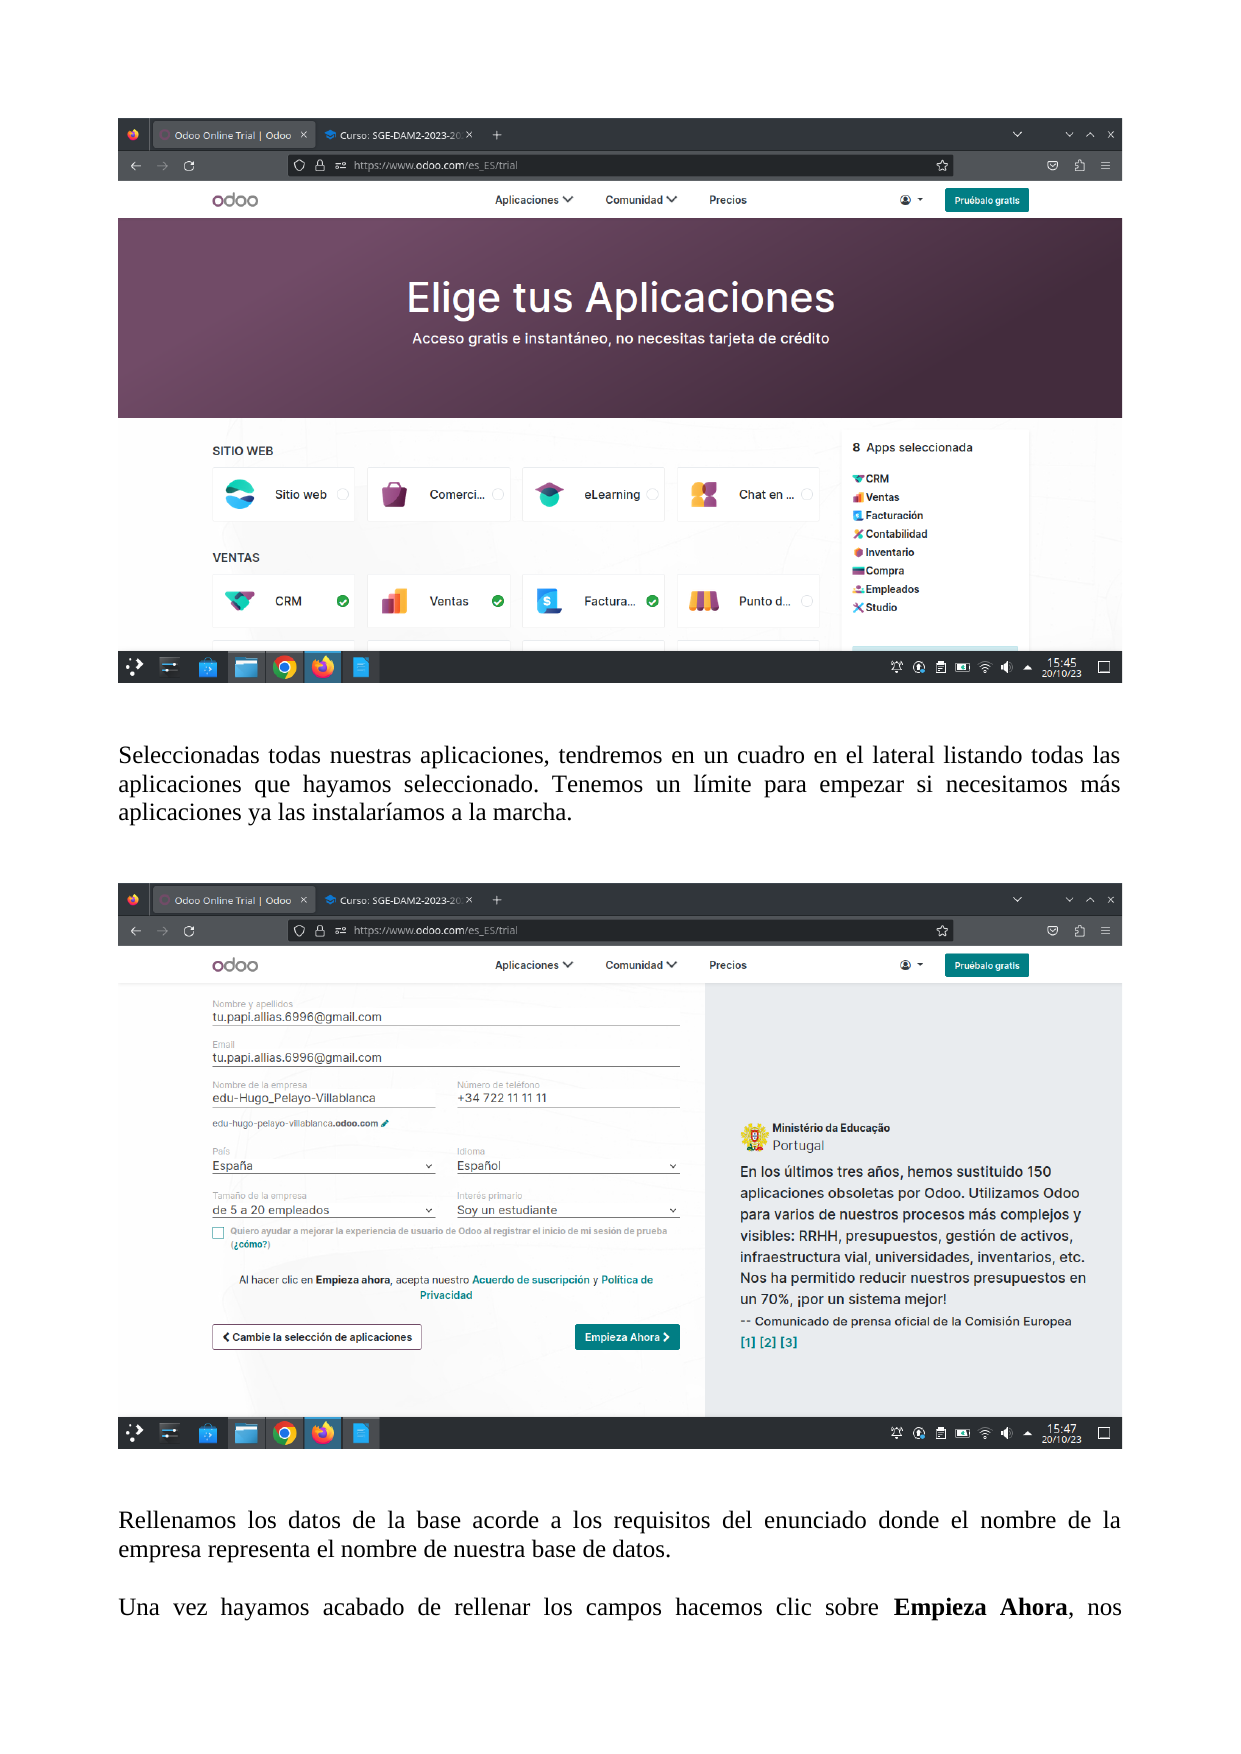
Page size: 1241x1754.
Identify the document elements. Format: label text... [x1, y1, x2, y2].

text Rellenamos los datos de la base acorde a los requisitos del enunciado donde el nombre de la empresa representa el nombre de nuestra base de datos. [118, 1506, 1122, 1563]
picture [118, 883, 1123, 1449]
text Seleccionadas todas nuestras aplicaciones, tendremos en un cuadro en el lateral listando todas las aplicaciones que hayamos seleccionado. Tenemos un límite para empezar si necesitamos más aplicaciones ya las instalaríamos a la marcha. [118, 740, 1122, 826]
picture [118, 118, 1123, 683]
text Una vez hayamos acabado de rellenar los campos hacemos clic sobre Empieza Ahora, nos [118, 1592, 1122, 1621]
